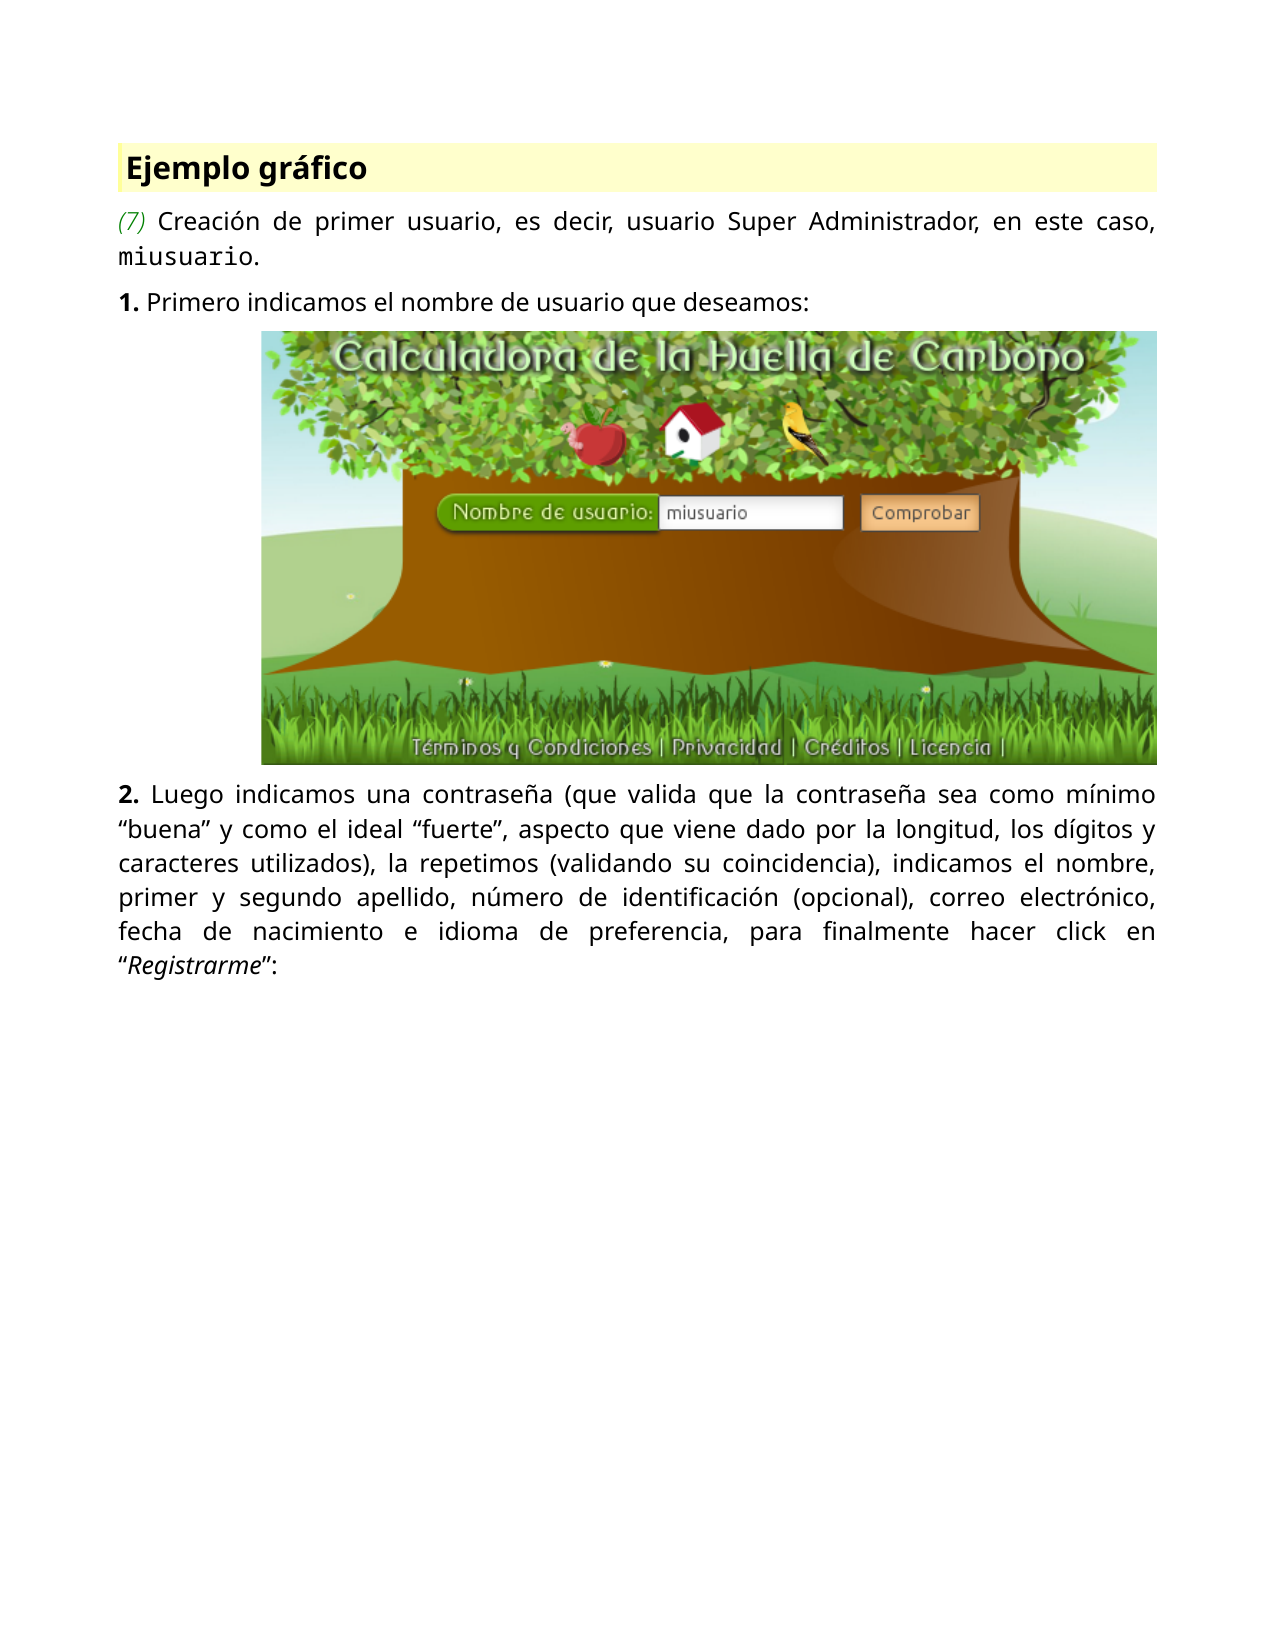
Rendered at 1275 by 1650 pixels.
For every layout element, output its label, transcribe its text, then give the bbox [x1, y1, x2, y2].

text 2. Luego indicamos una contraseña (que valida que la contraseña sea como mínimo “buena” y como el ideal “fuerte”, aspecto que viene dado por la longitud, los dígitos y caracteres utilizados), la repetimos (validando su coincidencia), indicamos el nombre, primer y segundo apellido, número de identificación (opcional), correo electrónico, fecha de nacimiento e idioma de preferencia, para finalmente hacer click en “Registrarme”: [118, 777, 1157, 982]
picture [261, 331, 1157, 765]
subtitle (7) Creación de primer usuario, es decir, usuario Super Administrador, en este caso, miusuario. [118, 204, 1157, 272]
subtitle Ejemplo gráfico [122, 143, 1157, 192]
text 1. Primero indicamos el nombre de usuario que deseamos: [118, 285, 1157, 319]
